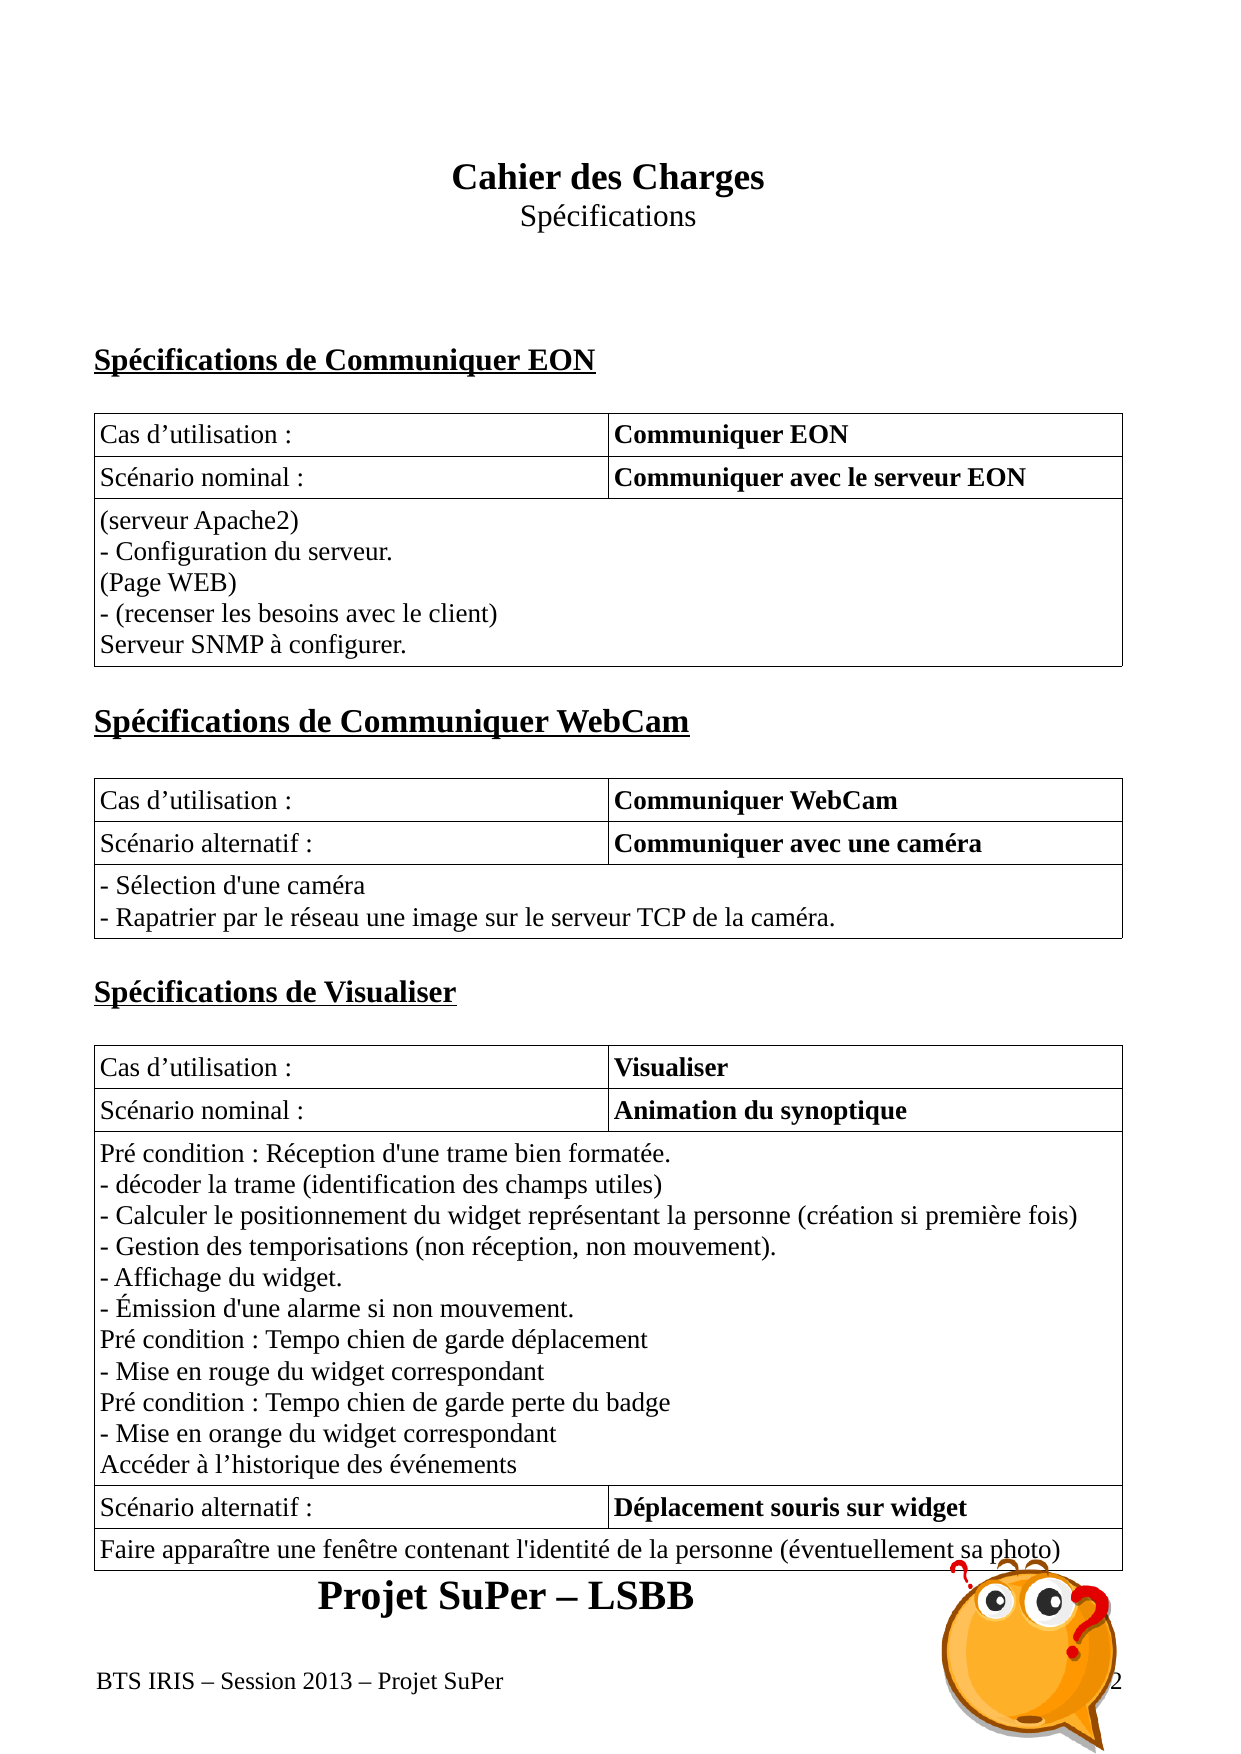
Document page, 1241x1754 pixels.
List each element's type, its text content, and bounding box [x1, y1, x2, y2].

table_cell Scénario nominal : [95, 1089, 608, 1131]
text Cahier des Charges [94, 154, 1122, 197]
table_header Cas d’utilisation : [95, 1046, 608, 1088]
text Projet SuPer – LSBB [94, 1571, 925, 1618]
table_cell Déplacement souris sur widget [609, 1486, 1122, 1528]
picture [925, 1556, 1122, 1754]
text Spécifications de Visualiser [94, 973, 1122, 1009]
table_cell Faire apparaître une fenêtre contenant l'identité de la personne (éventuellement sa photo) [95, 1529, 1122, 1570]
table_cell - Sélection d'une caméra - Rapatrier par le réseau une image sur le serveur TCP de la caméra. [95, 865, 1122, 937]
table_cell (serveur Apache2) - Configuration du serveur. (Page WEB) - (recenser les besoins avec le client) Serveur SNMP à configurer. [95, 499, 1122, 666]
table_cell Scénario nominal : [95, 457, 608, 498]
table_header Cas d’utilisation : [95, 779, 608, 821]
table_cell Scénario alternatif : [95, 1486, 608, 1528]
table_cell Communiquer avec une caméra [609, 822, 1122, 864]
table_header Cas d’utilisation : [95, 414, 608, 456]
table_header Communiquer EON [609, 414, 1122, 456]
text Spécifications de Communiquer WebCam [94, 702, 1122, 740]
text Spécifications de Communiquer EON [94, 341, 1122, 377]
table_cell Animation du synoptique [609, 1089, 1122, 1131]
table_header Communiquer WebCam [609, 779, 1122, 821]
table_header Visualiser [609, 1046, 1122, 1088]
text Spécifications [94, 197, 1122, 233]
table_cell Communiquer avec le serveur EON [609, 457, 1122, 498]
table_cell Scénario alternatif : [95, 822, 608, 864]
table_cell Pré condition : Réception d'une trame bien formatée. - décoder la trame (identification des champs utiles) - Calculer le positionnement du widget représentant la personne (création si première fois) - Gestion des temporisations (non réception, non mouvement). - Affichage du widget. - Émission d'une alarme si non mouvement. Pré condition : Tempo chien de garde déplacement - Mise en rouge du widget correspondant Pré condition : Tempo chien de garde perte du badge - Mise en orange du widget correspondant Accéder à l’historique des événements [95, 1132, 1122, 1485]
